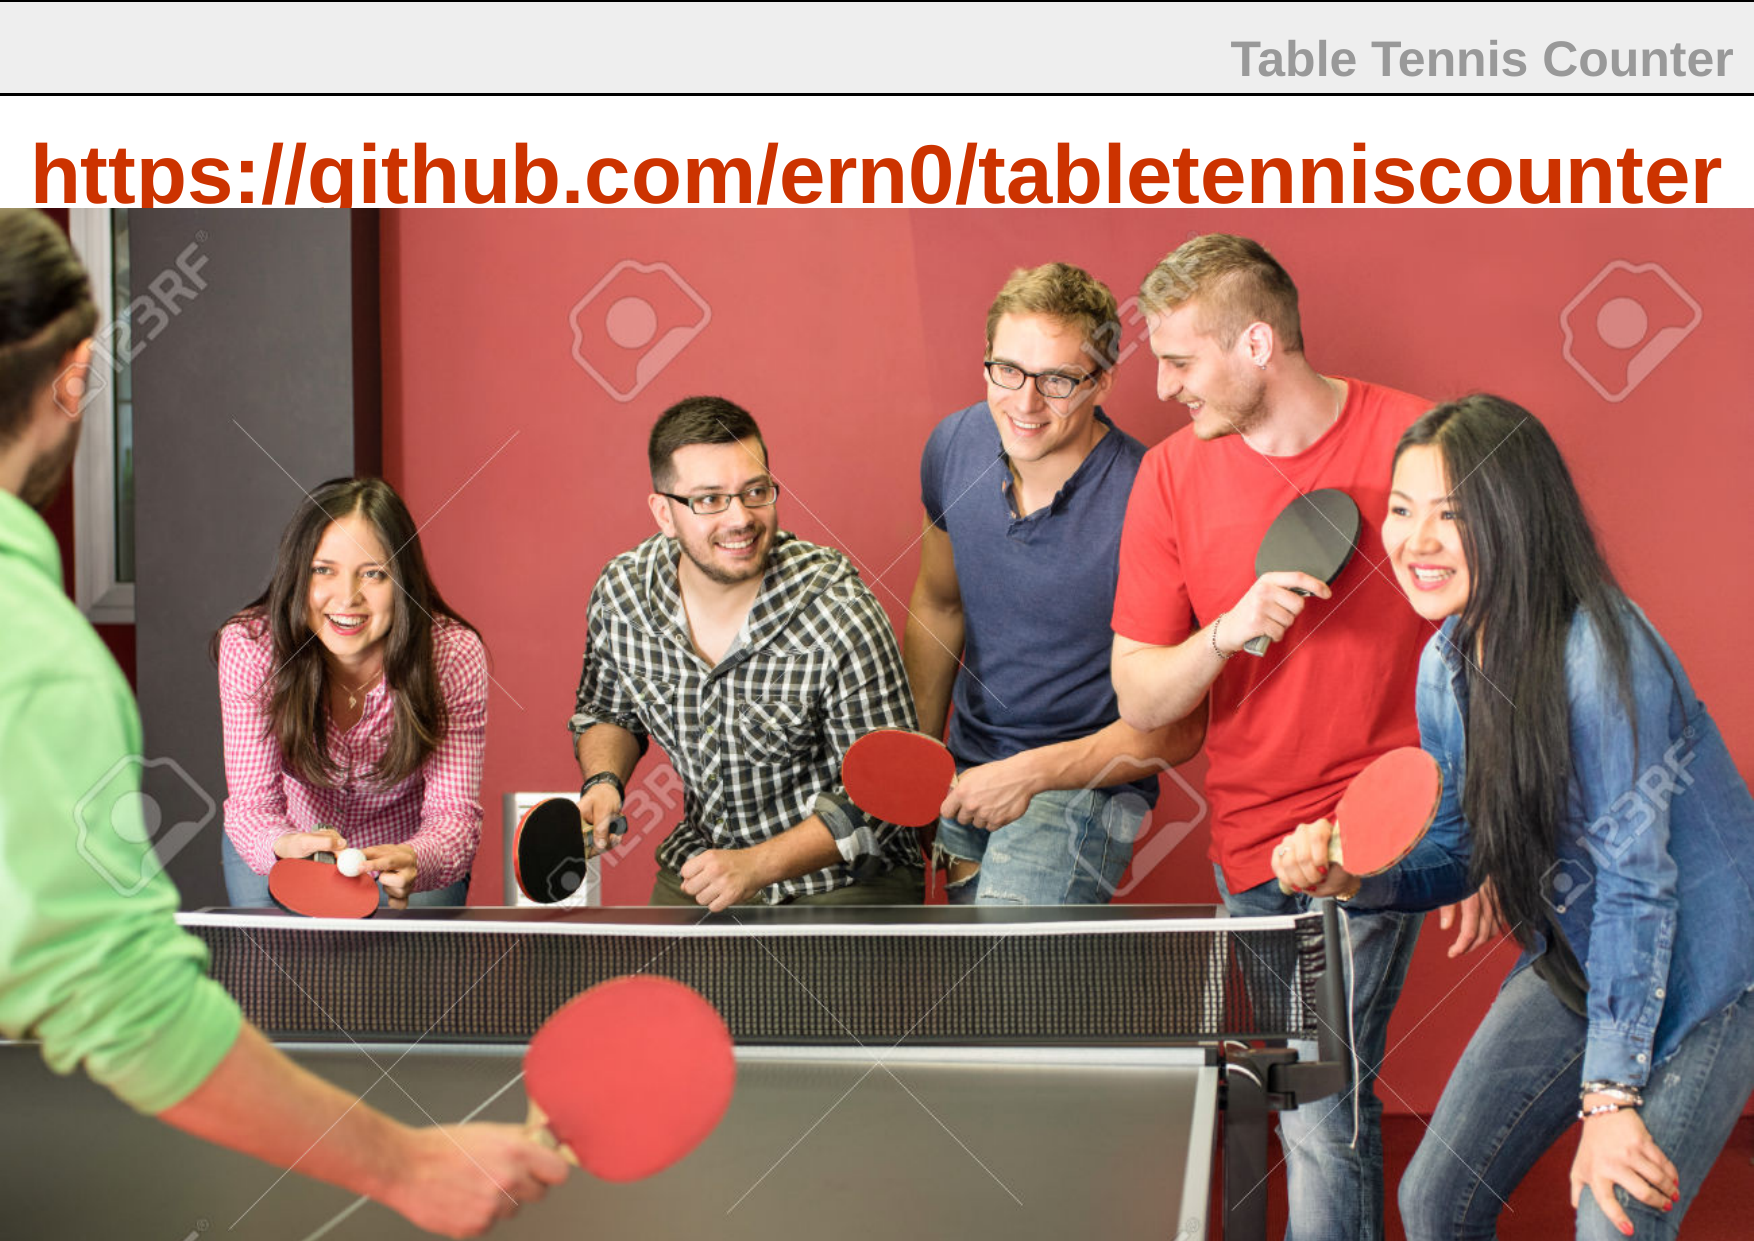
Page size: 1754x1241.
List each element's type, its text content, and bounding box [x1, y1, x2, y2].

text https://github.com/ern0/tabletenniscounter [0, 126, 1754, 208]
picture [0, 208, 1754, 1241]
